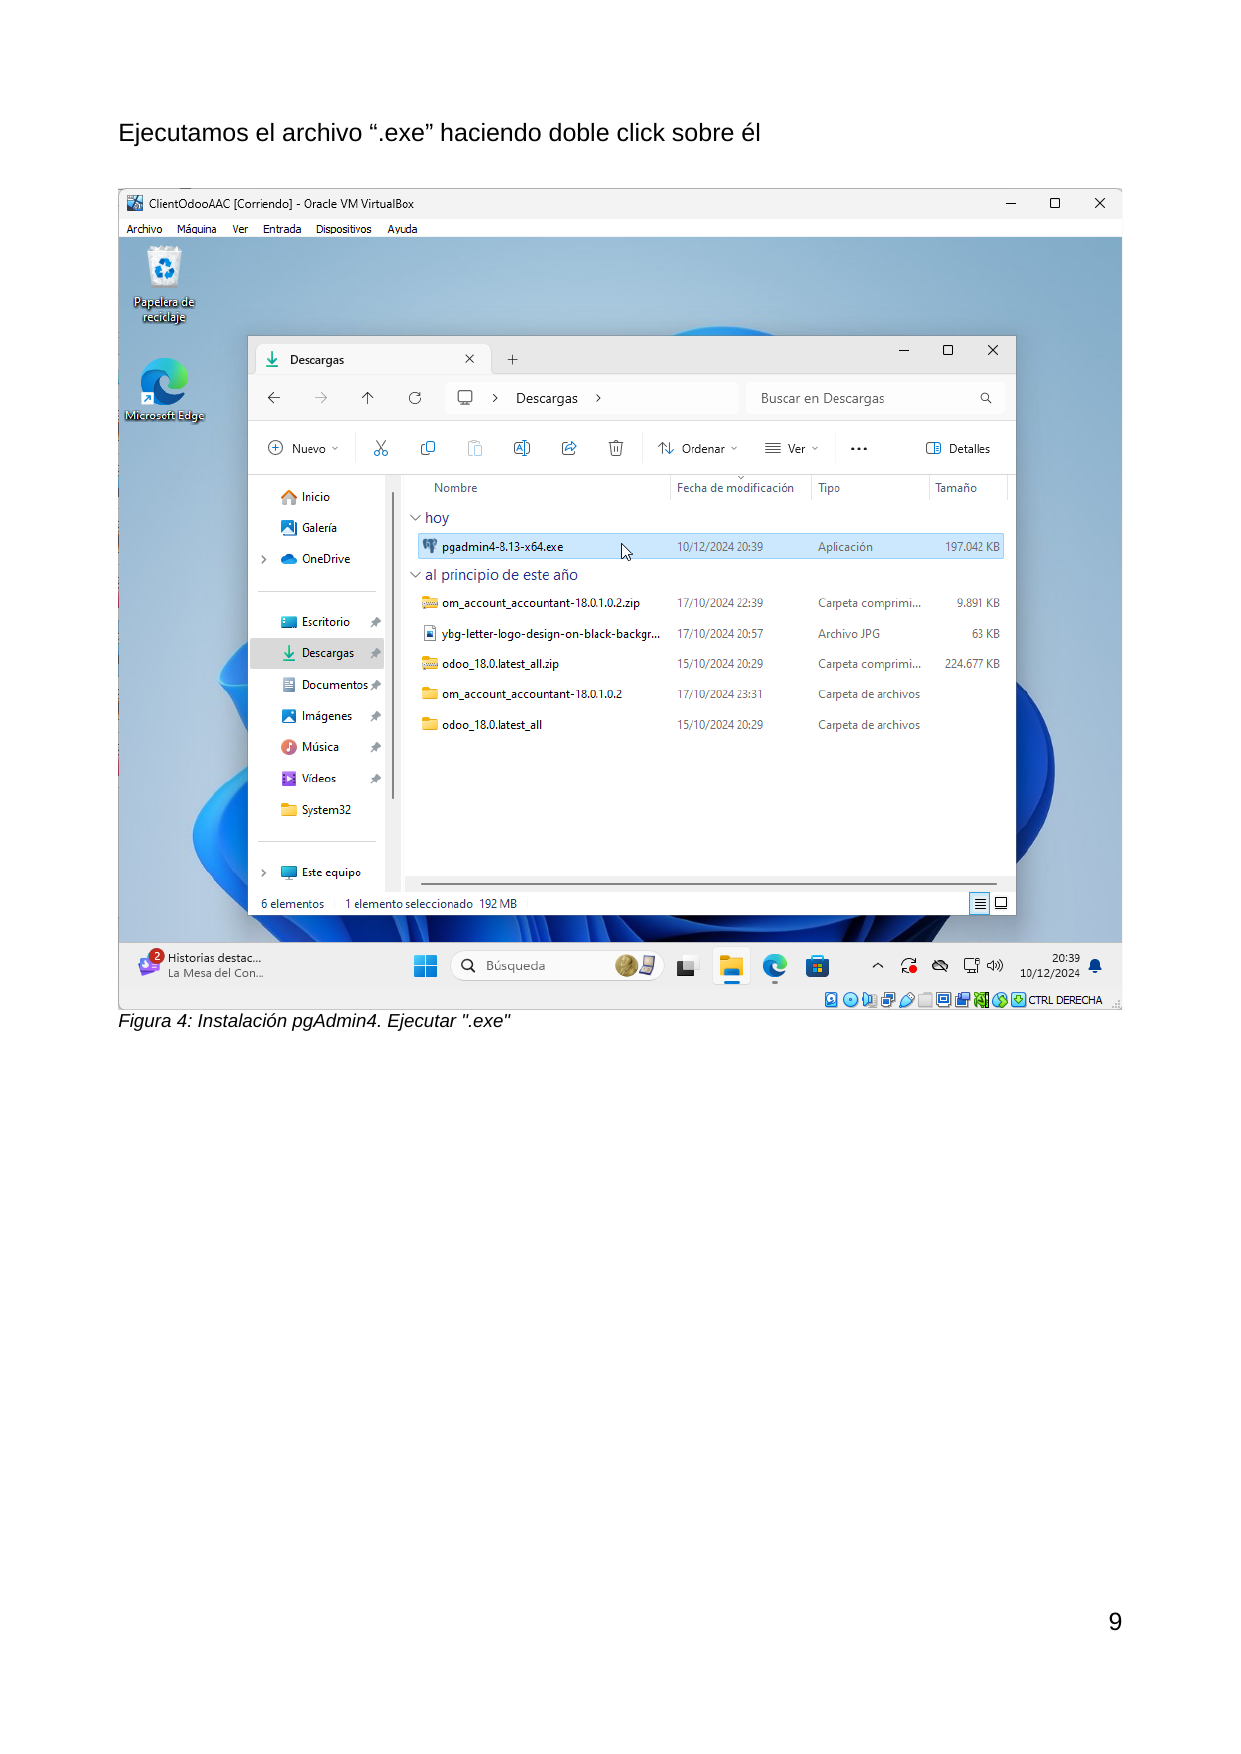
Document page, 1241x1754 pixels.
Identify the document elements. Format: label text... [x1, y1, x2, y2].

text Figura 4: Instalación pgAdmin4. Ejecutar ".exe" [118, 1010, 1122, 1032]
picture [118, 188, 1123, 1010]
text Ejecutamos el archivo “.exe” haciendo doble click sobre él [118, 118, 1122, 147]
